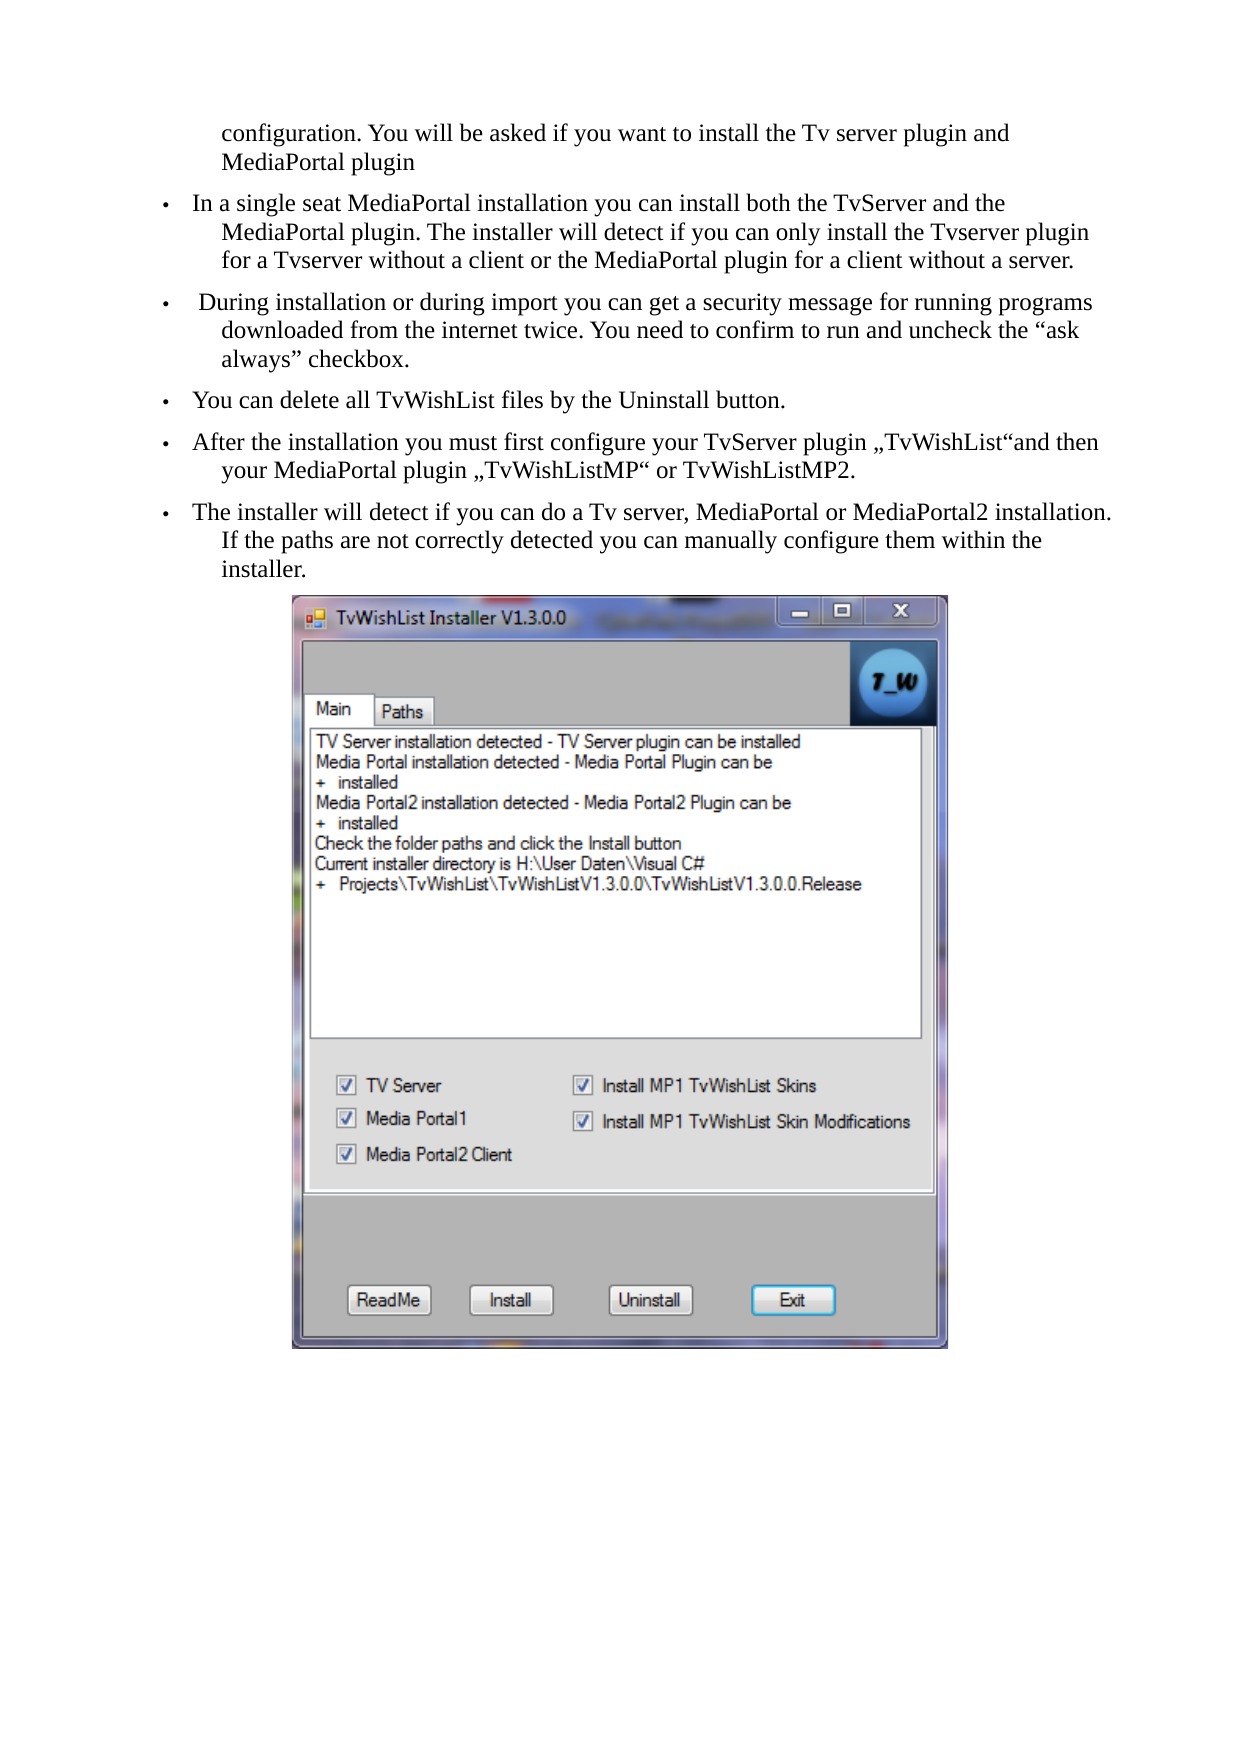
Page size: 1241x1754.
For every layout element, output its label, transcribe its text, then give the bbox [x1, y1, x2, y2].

picture [291, 595, 949, 1349]
list The installer will detect if you can do a Tv server, MediaPortal or MediaPortal2 installation. If the paths are not correctly detected you can manually configure them within the installer. [162, 497, 1122, 583]
list In a single seat MediaPortal installation you can install both the TvServer and the MediaPortal plugin. The installer will detect if you can only install the Tvserver plugin for a Tvserver without a client or the MediaPortal plugin for a client without a server. [162, 188, 1122, 274]
list After the installation you must first configure your TvServer plugin „TvWishList“and then your MediaPortal plugin „TvWishListMP“ or TvWishListMP2. [162, 427, 1122, 484]
list During installation or during import you can get a security message for running programs downloaded from the internet twice. You need to confirm to run and uncheck the “ask always” checkbox. [162, 287, 1122, 373]
list You can delete all TvWishList files by the Uninstall button. [162, 386, 1122, 414]
list configuration. You will be asked if you want to install the Tv server plugin and MediaPortal plugin [162, 118, 1122, 176]
